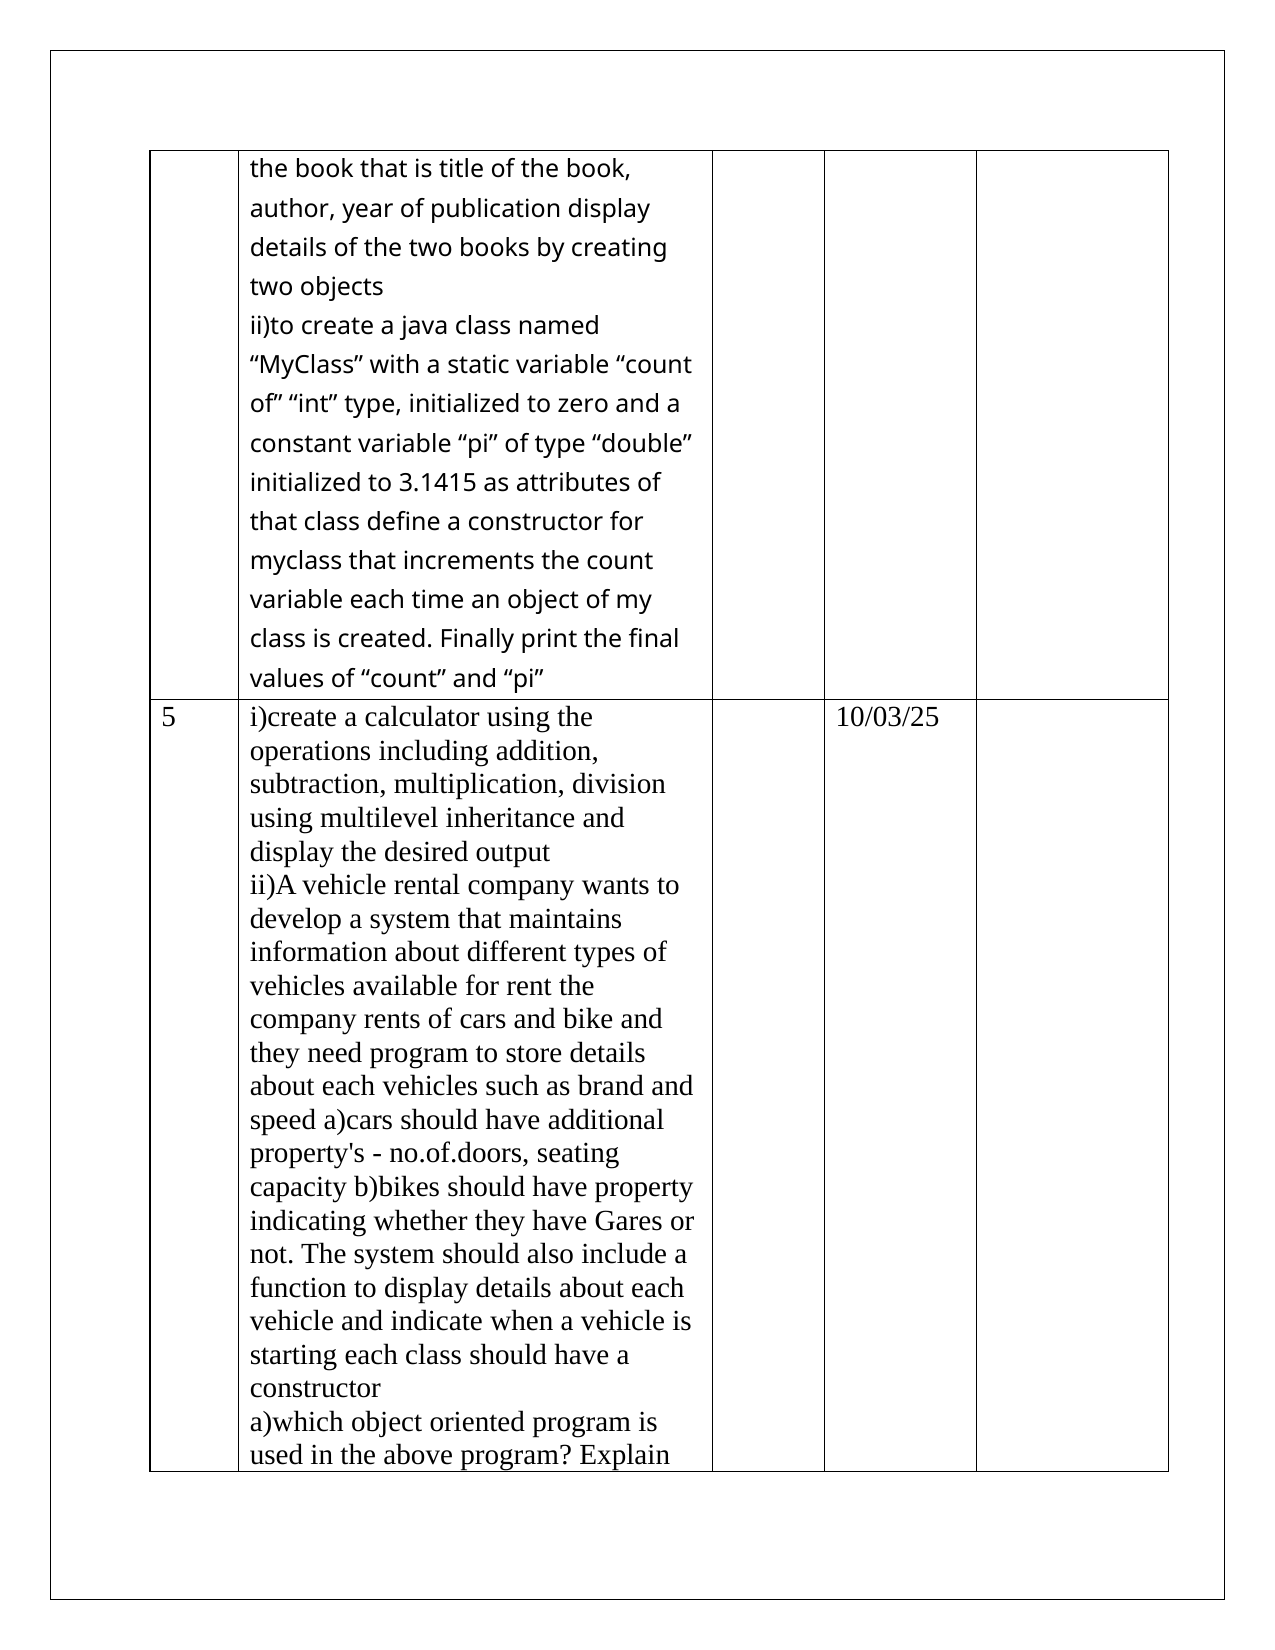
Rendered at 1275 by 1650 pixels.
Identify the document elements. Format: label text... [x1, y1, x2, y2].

table_cell 10/03/25 [825, 700, 976, 1471]
table_cell [713, 151, 824, 698]
table_cell i)create a calculator using the operations including addition, subtraction, multiplication, division using multilevel inheritance and display the desired output ii)A vehicle rental company wants to develop a system that maintains information about different types of vehicles available for rent the company rents of cars and bike and they need program to store details about each vehicles such as brand and speed a)cars should have additional property's - no.of.doors, seating capacity b)bikes should have property indicating whether they have Gares or not. The system should also include a function to display details about each vehicle and indicate when a vehicle is starting each class should have a constructor a)which object oriented program is used in the above program? Explain [239, 700, 712, 1471]
table_cell [977, 700, 1168, 1471]
table_cell [825, 151, 976, 698]
table_cell the book that is title of the book, author, year of publication display details of the two books by creating two objects ii)to create a java class named “MyClass” with a static variable “count of” “int” type, initialized to zero and a constant variable “pi” of type “double” initialized to 3.1415 as attributes of that class define a constructor for myclass that increments the count variable each time an object of my class is created. Finally print the final values of “count” and “pi” [239, 151, 712, 698]
table_cell [977, 151, 1168, 698]
table_cell [713, 700, 824, 1471]
table_cell 5 [151, 700, 238, 1471]
table_cell [151, 151, 238, 698]
